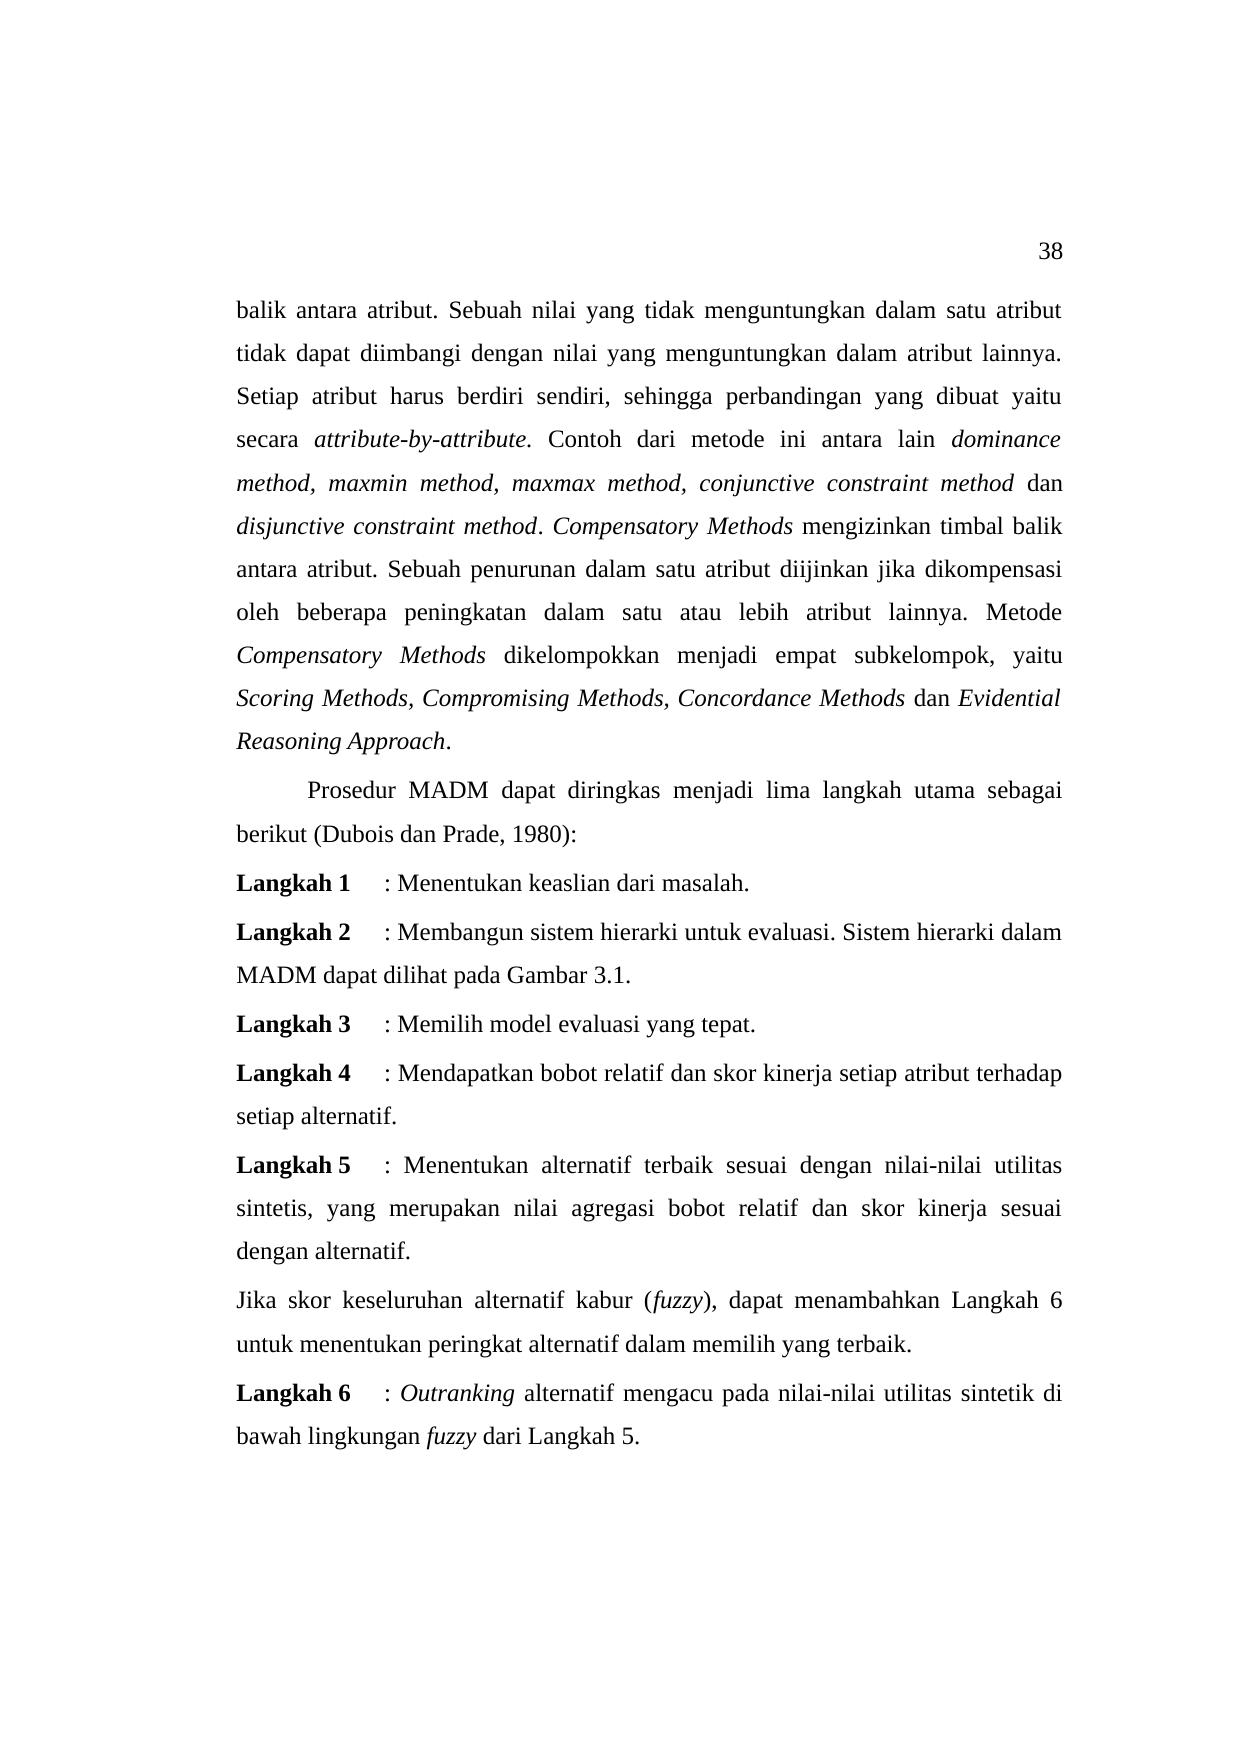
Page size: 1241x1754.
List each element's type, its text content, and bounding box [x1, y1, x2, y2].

text Langkah 3 : Memilih model evaluasi yang tepat. [236, 1009, 1063, 1038]
text Langkah 1 : Menentukan keaslian dari masalah. [236, 868, 1063, 896]
text Langkah 4 : Mendapatkan bobot relatif dan skor kinerja setiap atribut terhadap setiap alternatif. [236, 1058, 1063, 1130]
text Langkah 2 : Membangun sistem hierarki untuk evaluasi. Sistem hierarki dalam MADM dapat dilihat pada Gambar 3.1. [236, 917, 1063, 989]
text Jika skor keseluruhan alternatif kabur (fuzzy), dapat menambahkan Langkah 6 untuk menentukan peringkat alternatif dalam memilih yang terbaik. [236, 1286, 1063, 1357]
text Prosedur MADM dapat diringkas menjadi lima langkah utama sebagai berikut (Dubois dan Prade, 1980): [236, 776, 1063, 847]
text balik antara atribut. Sebuah nilai yang tidak menguntungkan dalam satu atribut tidak dapat diimbangi dengan nilai yang menguntungkan dalam atribut lainnya. Setiap atribut harus berdiri sendiri, sehingga perbandingan yang dibuat yaitu secara attribute-by-attribute. Contoh dari metode ini antara lain dominance method, maxmin method, maxmax method, conjunctive constraint method dan disjunctive constraint method. Compensatory Methods mengizinkan timbal balik antara atribut. Sebuah penurunan dalam satu atribut diijinkan jika dikompensasi oleh beberapa peningkatan dalam satu atau lebih atribut lainnya. Metode Compensatory Methods dikelompokkan menjadi empat subkelompok, yaitu Scoring Methods, Compromising Methods, Concordance Methods dan Evidential Reasoning Approach. [236, 295, 1063, 755]
text Langkah 5 : Menentukan alternatif terbaik sesuai dengan nilai-nilai utilitas sintetis, yang merupakan nilai agregasi bobot relatif dan skor kinerja sesuai dengan alternatif. [236, 1150, 1063, 1265]
text Langkah 6 : Outranking alternatif mengacu pada nilai-nilai utilitas sintetik di bawah lingkungan fuzzy dari Langkah 5. [236, 1378, 1063, 1449]
